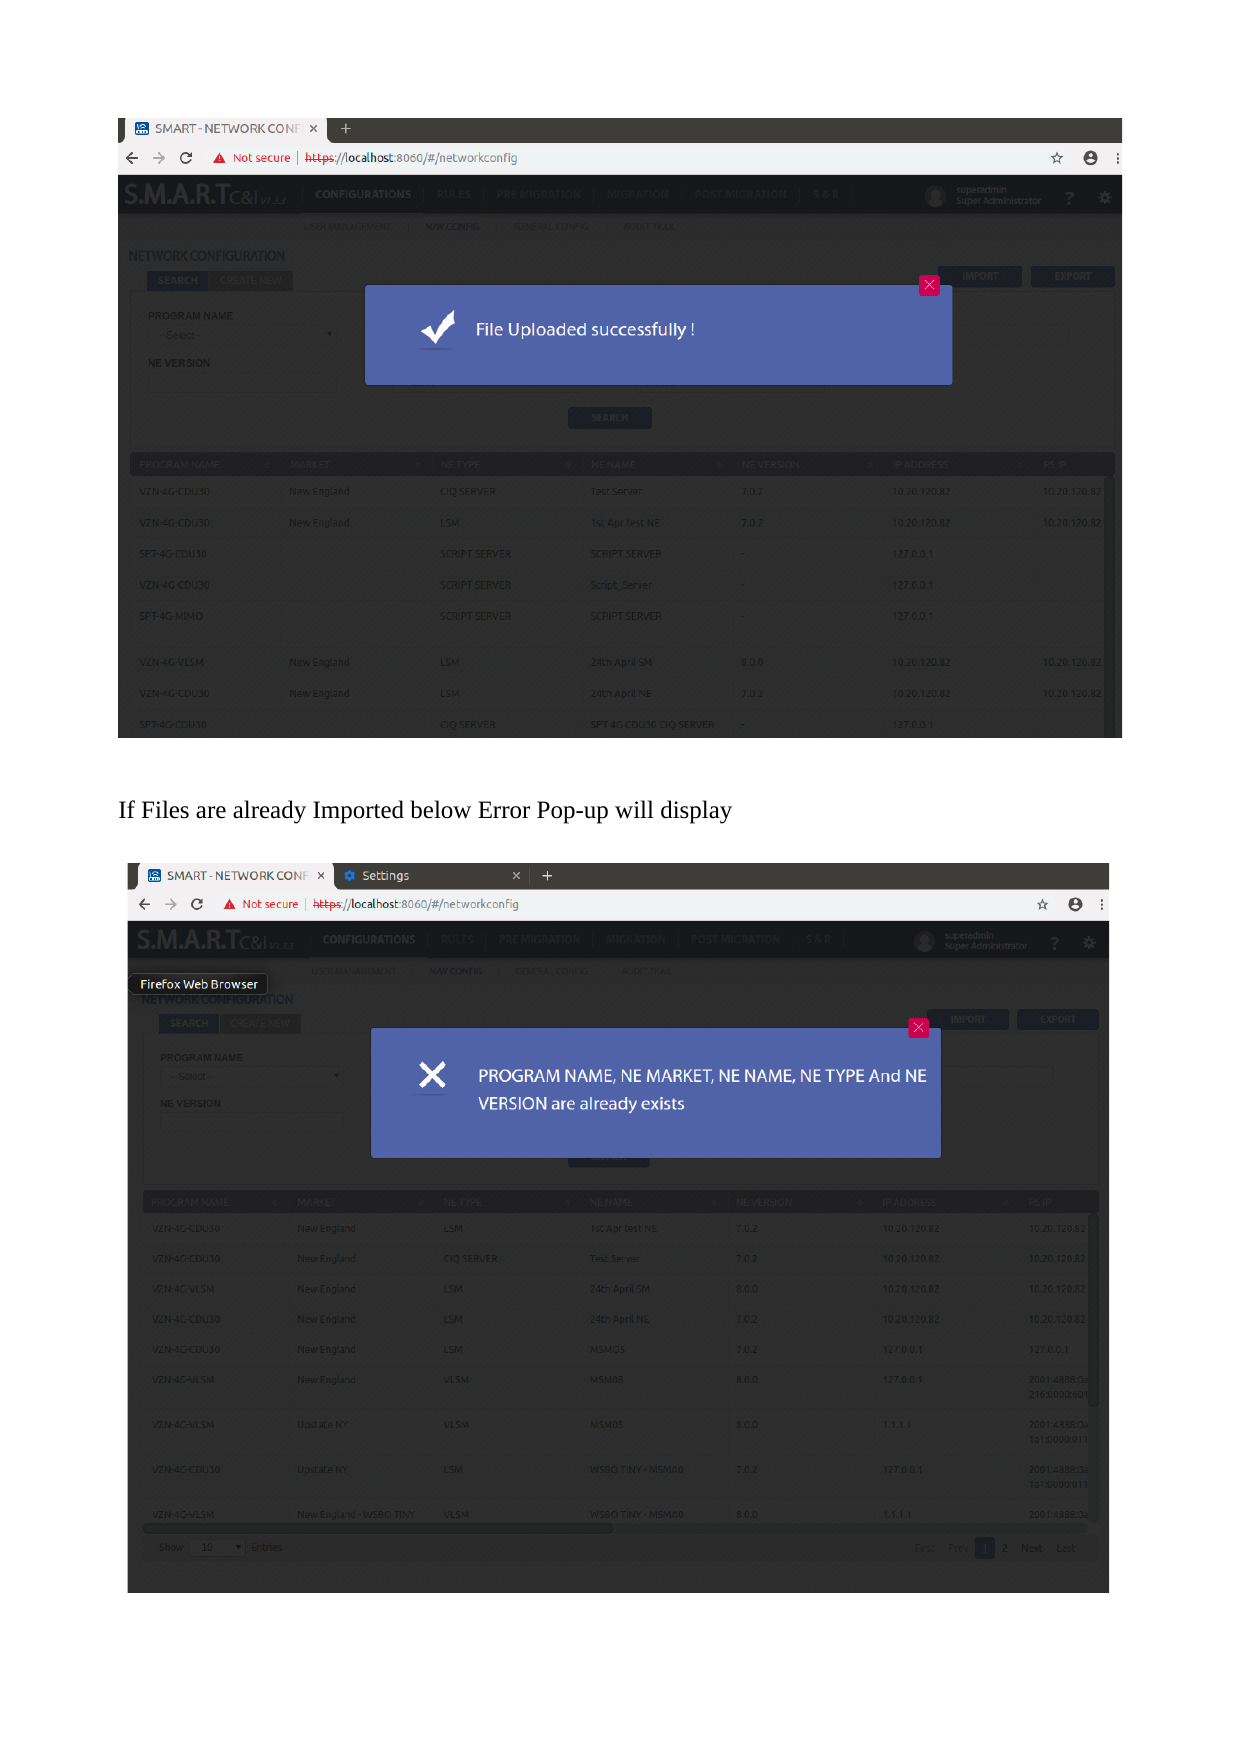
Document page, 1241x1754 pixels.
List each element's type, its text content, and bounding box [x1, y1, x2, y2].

picture [118, 118, 1123, 738]
text If Files are already Imported below Error Pop-up will display [118, 795, 1122, 824]
picture [127, 863, 1110, 1593]
